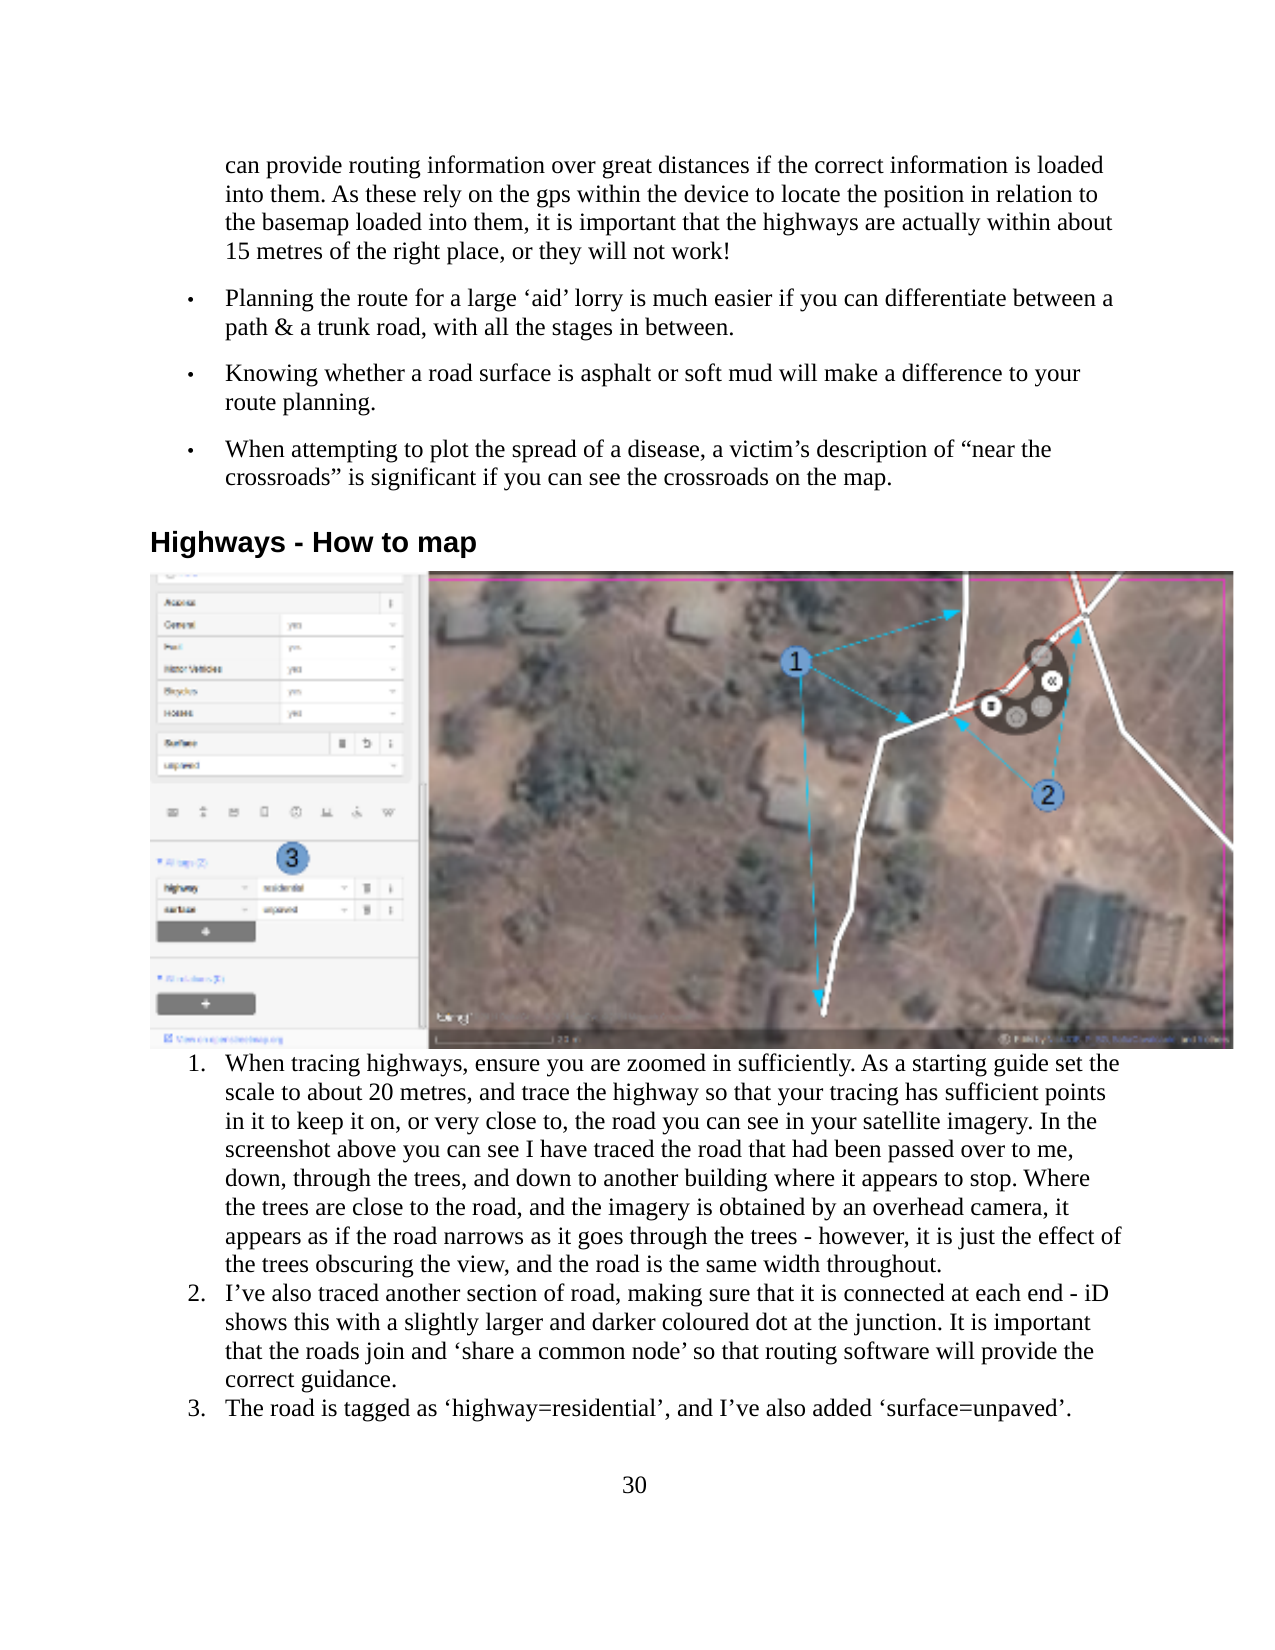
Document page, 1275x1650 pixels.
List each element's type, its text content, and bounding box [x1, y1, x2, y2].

list can provide routing information over great distances if the correct information is loaded into them. As these rely on the gps within the device to locate the position in relation to the basemap loaded into them, it is important that the highways are actually within about 15 metres of the right place, or they will not work! [187, 150, 1125, 265]
list When attempting to plot the spread of a disease, a victim’s description of “near the crossroads” is significant if you can see the crossroads on the map. [187, 434, 1125, 491]
subtitle Highways - How to map [150, 525, 1125, 559]
list The road is tagged as ‘highway=residential’, and I’ve also added ‘surface=unpaved’. [187, 1393, 1125, 1422]
list When tracing highways, ensure you are zoomed in sufficiently. As a starting guide set the scale to about 20 metres, and trace the highway so that your tracing has sufficient points in it to keep it on, or very close to, the road you can see in your satellite imagery. In the screenshot above you can see I have traced the road that had been passed over to me, down, through the trees, and down to another building where it appears to stop. Where the trees are close to the road, and the imagery is obtained by an overhead camera, it appears as if the road narrows as it goes through the trees - however, it is just the effect of the trees obscuring the view, and the road is the same width throughout. [187, 1049, 1125, 1278]
list Planning the route for a large ‘aid’ lorry is much easier if you can differentiate between a path & a trunk road, with all the stages in between. [187, 283, 1125, 340]
list Knowing whether a road surface is asphalt or soft mud will make a difference to your route planning. [187, 358, 1125, 416]
list I’ve also traced another section of road, making sure that it is connected at each end - iD shows this with a slightly larger and darker coloured dot at the junction. It is important that the roads join and ‘share a common node’ so that routing software will provide the correct guidance. [187, 1278, 1125, 1393]
picture [150, 571, 1234, 1049]
